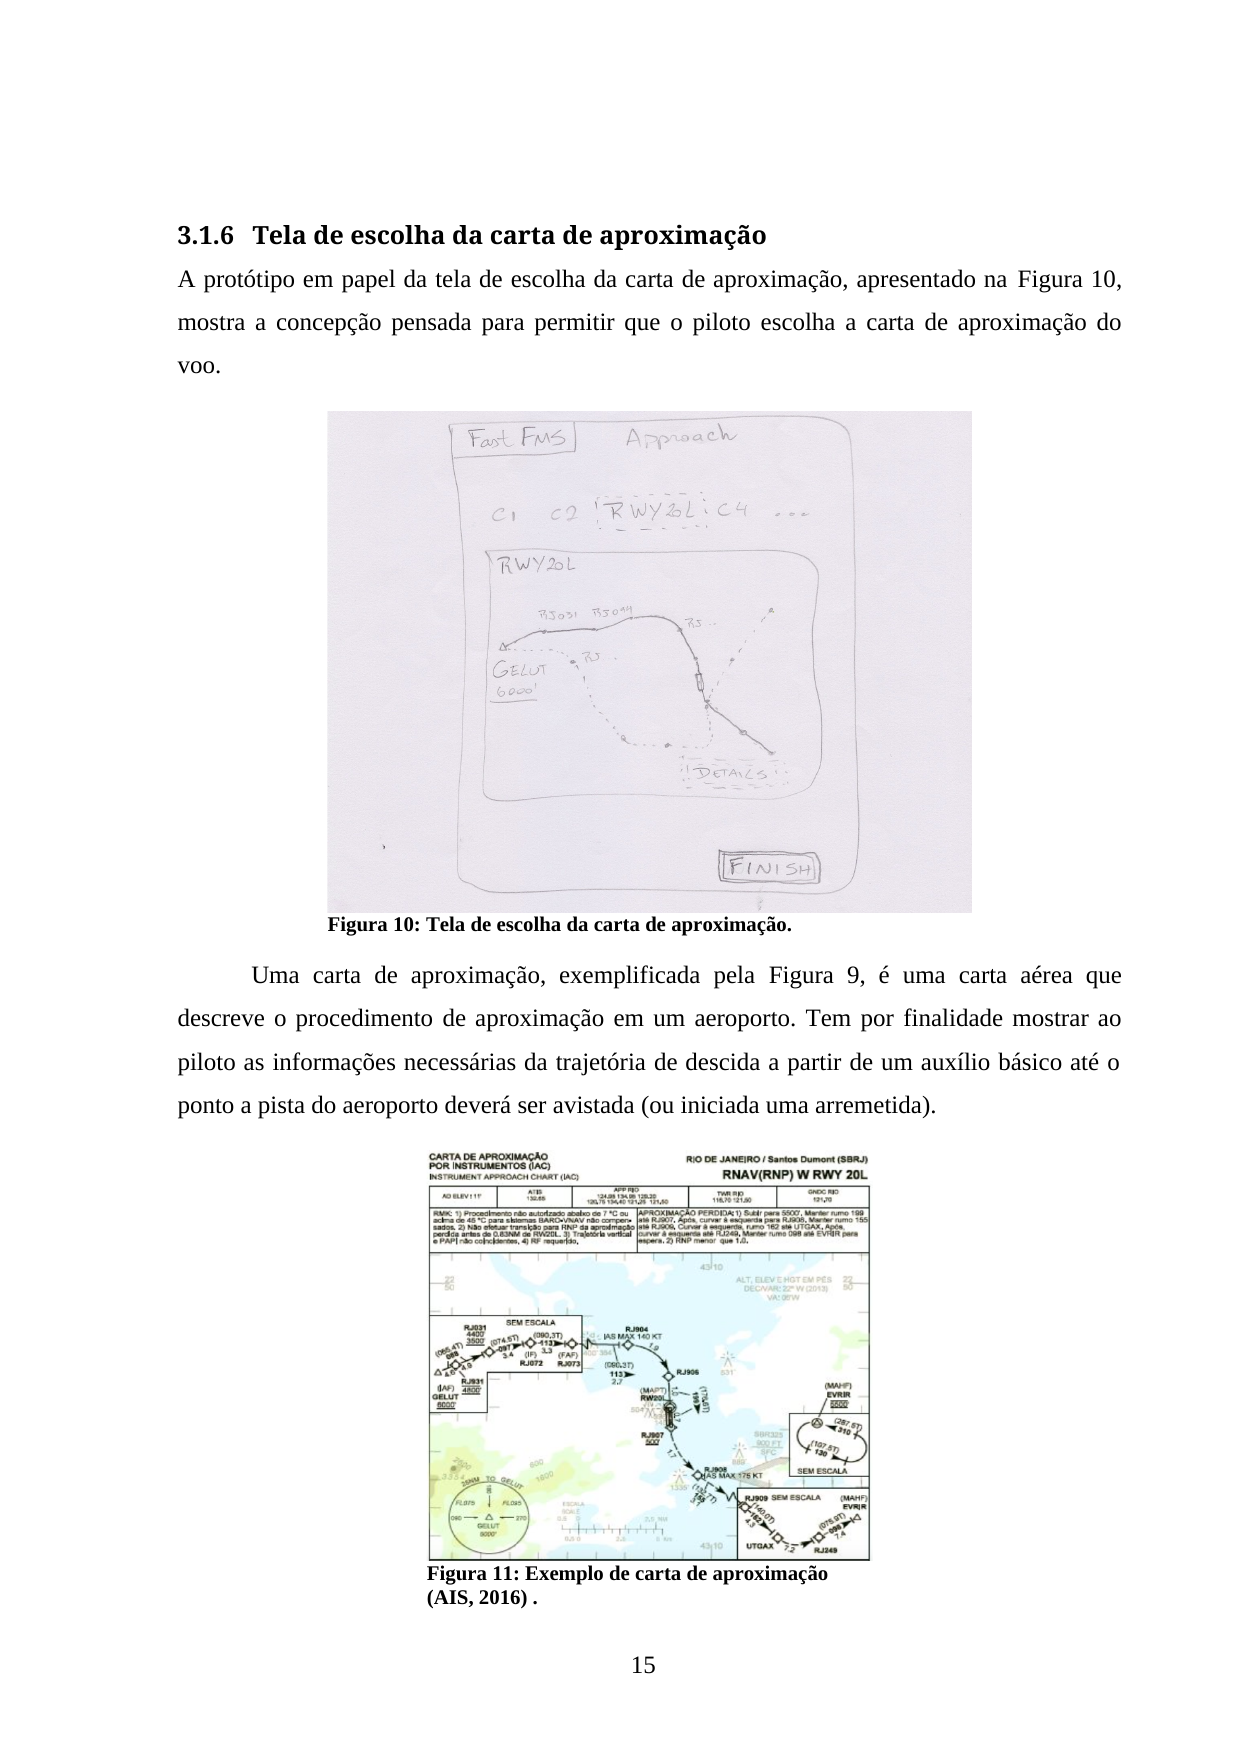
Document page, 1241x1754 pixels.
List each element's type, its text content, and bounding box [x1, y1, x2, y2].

text A protótipo em papel da tela de escolha da carta de aproximação, apresentado na Figura 10, mostra a concepção pensada para permitir que o piloto escolha a carta de aproximação do voo. [177, 264, 1122, 379]
text Uma carta de aproximação, exemplificada pela Figura 9, é uma carta aérea que descreve o procedimento de aproximação em um aeroporto. Tem por finalidade mostrar ao piloto as informações necessárias da trajetória de descida a partir de um auxílio básico até o ponto a pista do aeroporto deverá ser avistada (ou iniciada uma arremetida). [177, 960, 1122, 1118]
text Figura 11: Exemplo de carta de aproximação (AIS, 2016) . [427, 1561, 873, 1609]
picture [327, 411, 972, 913]
text Figura 10: Tela de escolha da carta de aproximação. [327, 913, 972, 936]
subtitle Tela de escolha da carta de aproximação [177, 218, 1122, 252]
picture [426, 1150, 873, 1561]
